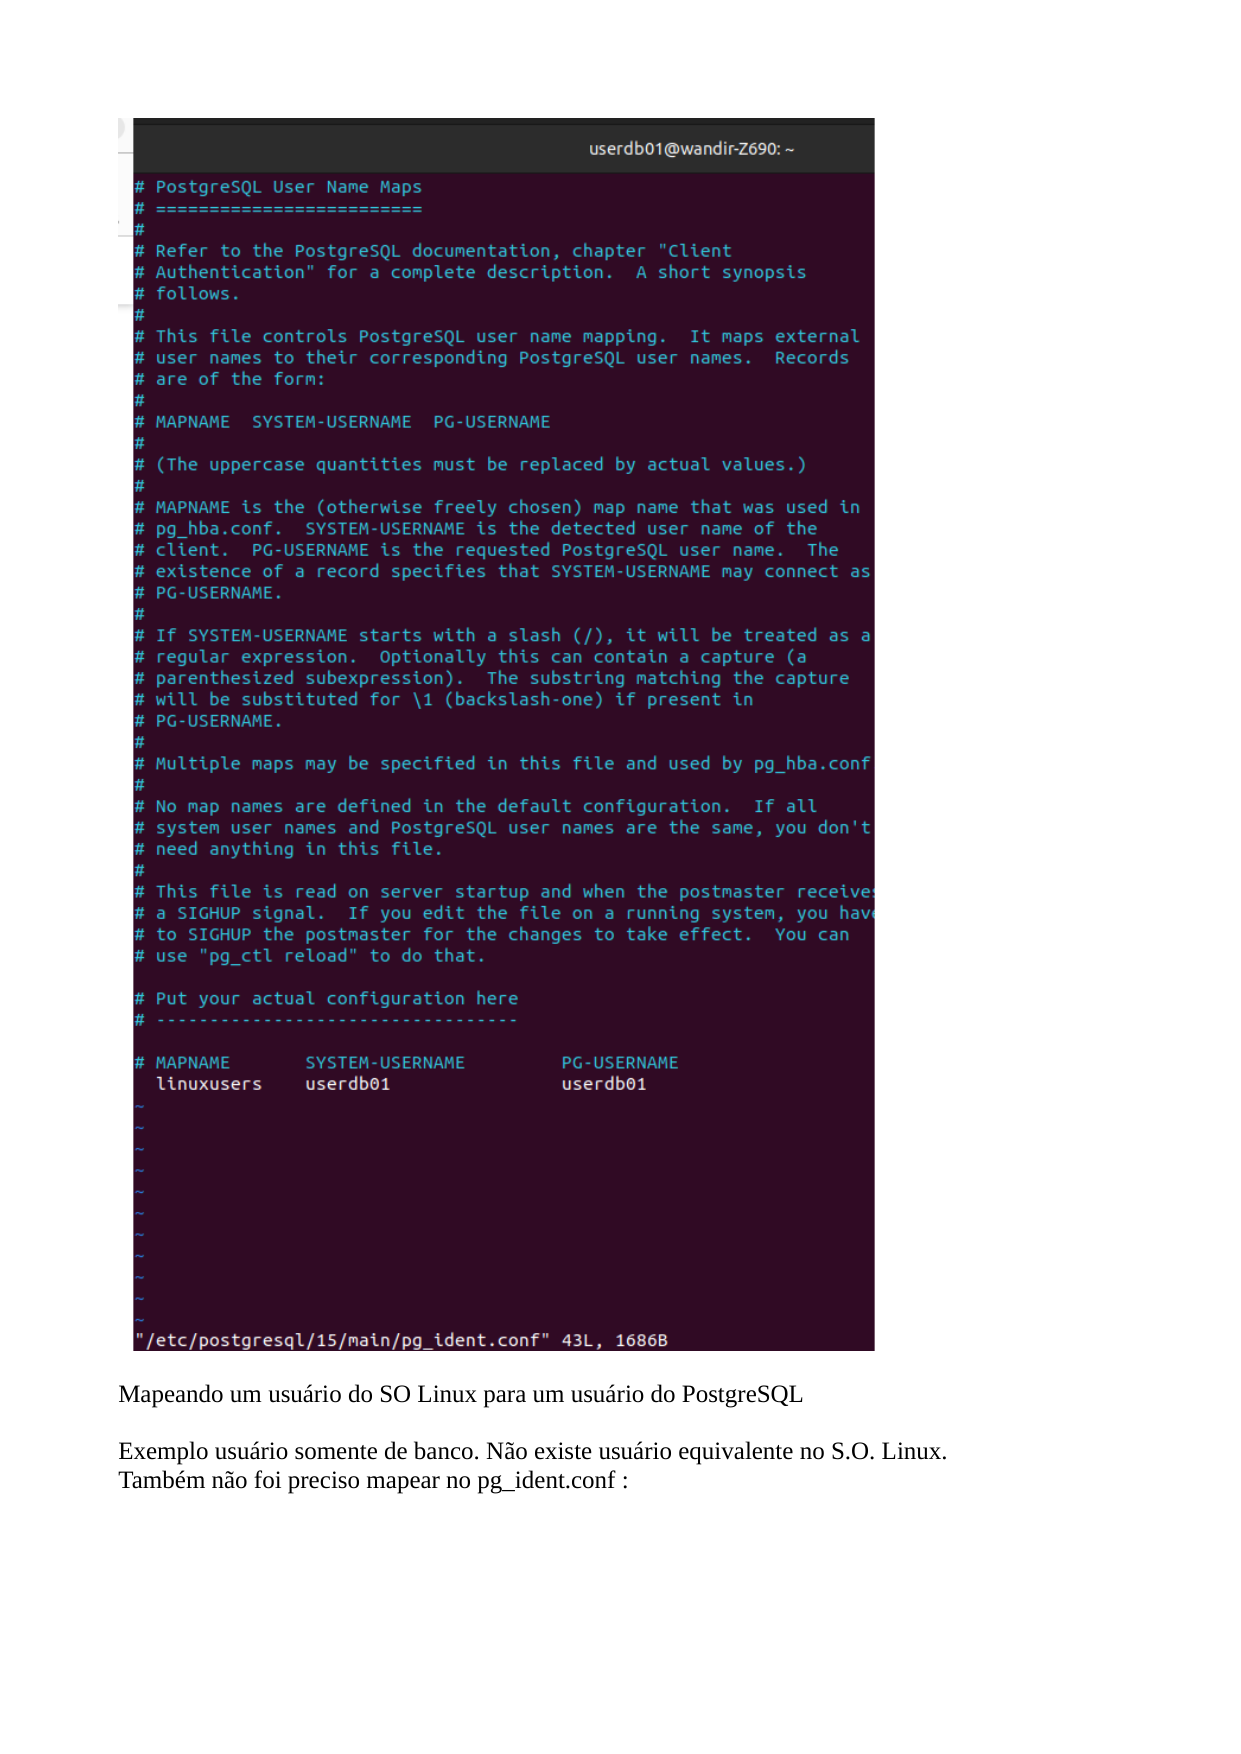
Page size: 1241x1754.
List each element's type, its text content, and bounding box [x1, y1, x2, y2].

text Mapeando um usuário do SO Linux para um usuário do PostgreSQL [118, 1379, 1122, 1408]
picture [118, 118, 875, 1351]
text Também não foi preciso mapear no pg_ident.conf : [118, 1465, 1122, 1494]
text Exemplo usuário somente de banco. Não existe usuário equivalente no S.O. Linux. [118, 1436, 1122, 1465]
